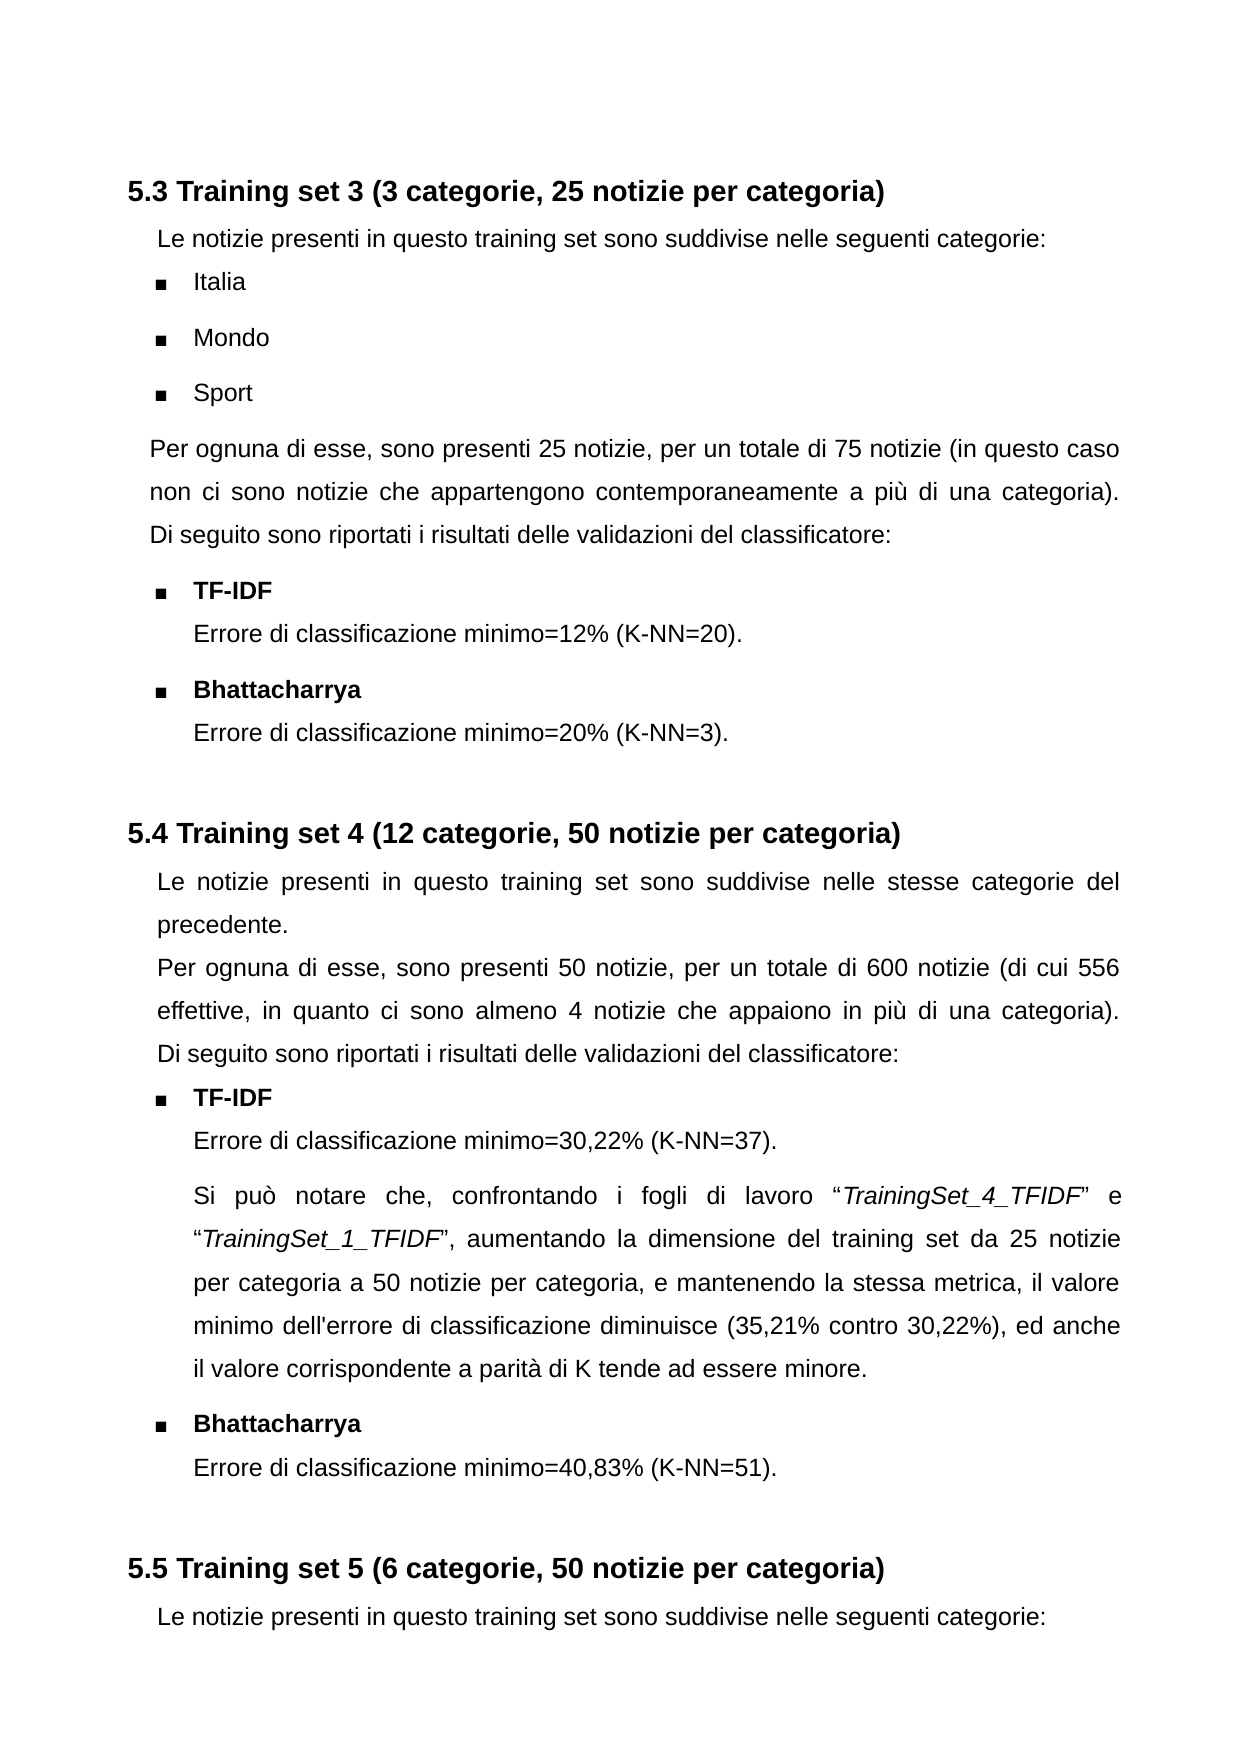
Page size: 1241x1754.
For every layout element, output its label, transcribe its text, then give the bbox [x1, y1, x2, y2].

list Si può notare che, confrontando i fogli di lavoro “TrainingSet_4_TFIDF” e “TrainingSet_1_TFIDF”, aumentando la dimensione del training set da 25 notizie per categoria a 50 notizie per categoria, e mantenendo la stessa metrica, il valore minimo dell'errore di classificazione diminuisce (35,21% contro 30,22%), ed anche il valore corrispondente a parità di K tende ad essere minore. [156, 1181, 1122, 1382]
list Le notizie presenti in questo training set sono suddivise nelle stesse categorie del precedente. Per ognuna di esse, sono presenti 50 notizie, per un totale di 600 notizie (di cui 556 effettive, in quanto ci sono almeno 4 notizie che appaiono in più di una categoria). Di seguito sono riportati i risultati delle validazioni del classificatore: [119, 867, 1122, 1068]
list TF-IDF Errore di classificazione minimo=12% (K-NN=20). [156, 576, 1122, 648]
list [156, 118, 1122, 147]
list Le notizie presenti in questo training set sono suddivise nelle seguenti categorie: [119, 224, 1122, 253]
list Training set 3 (3 categorie, 25 notizie per categoria) [119, 174, 1122, 207]
list Bhattacharrya Errore di classificazione minimo=40,83% (K-NN=51). [156, 1409, 1122, 1524]
list Mondo [156, 323, 1122, 352]
list TF-IDF Errore di classificazione minimo=30,22% (K-NN=37). [156, 1082, 1122, 1154]
list Sport [156, 378, 1122, 407]
list Bhattacharrya Errore di classificazione minimo=20% (K-NN=3). [156, 675, 1122, 790]
list Per ognuna di esse, sono presenti 25 notizie, per un totale di 75 notizie (in questo caso non ci sono notizie che appartengono contemporaneamente a più di una categoria). Di seguito sono riportati i risultati delle validazioni del classificatore: [112, 434, 1122, 549]
list Training set 5 (6 categorie, 50 notizie per categoria) [119, 1551, 1122, 1585]
list Training set 4 (12 categorie, 50 notizie per categoria) [119, 817, 1122, 850]
list Italia [156, 267, 1122, 296]
list Le notizie presenti in questo training set sono suddivise nelle seguenti categorie: [119, 1602, 1122, 1630]
